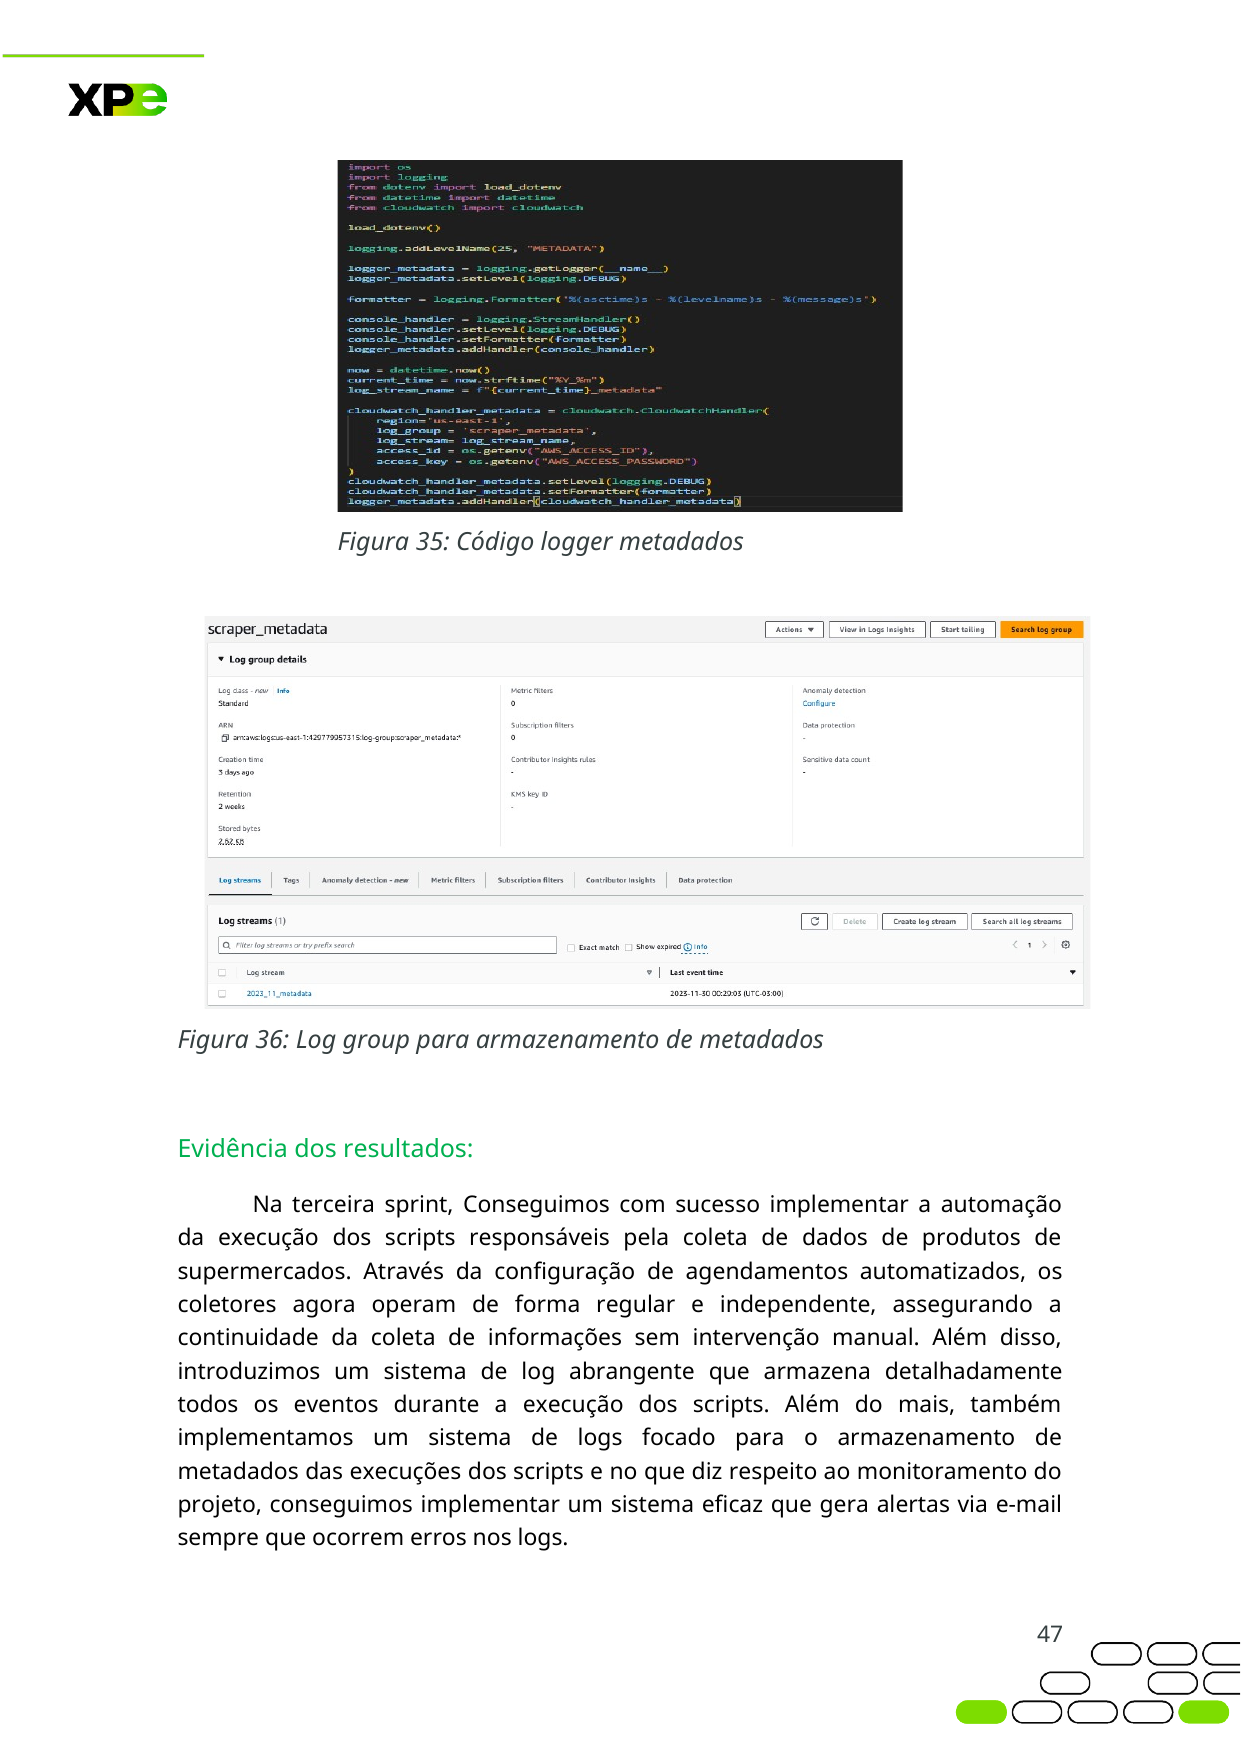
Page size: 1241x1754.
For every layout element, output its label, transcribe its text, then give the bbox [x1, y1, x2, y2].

text Na terceira sprint, Conseguimos com sucesso implementar a automação da execução dos scripts responsáveis pela coleta de dados de produtos de supermercados. Através da configuração de agendamentos automatizados, os coletores agora operam de forma regular e independente, assegurando a continuidade da coleta de informações sem intervenção manual. Além disso, introduzimos um sistema de log abrangente que armazena detalhadamente todos os eventos durante a execução dos scripts. Além do mais, também implementamos um sistema de logs focado para o armazenamento de metadados das execuções dos scripts e no que diz respeito ao monitoramento do projeto, conseguimos implementar um sistema eficaz que gera alertas via e-mail sempre que ocorrem erros nos logs. [177, 1186, 1063, 1552]
picture [337, 160, 903, 512]
text Figura 38: Log group para armazenamento de metadados [177, 616, 1118, 1056]
picture [204, 616, 1091, 1009]
picture [2, 51, 205, 148]
picture [955, 1642, 1241, 1724]
text Figura 37: Código logger metadados [337, 512, 903, 558]
subtitle Evidência dos resultados: [177, 1131, 1063, 1165]
